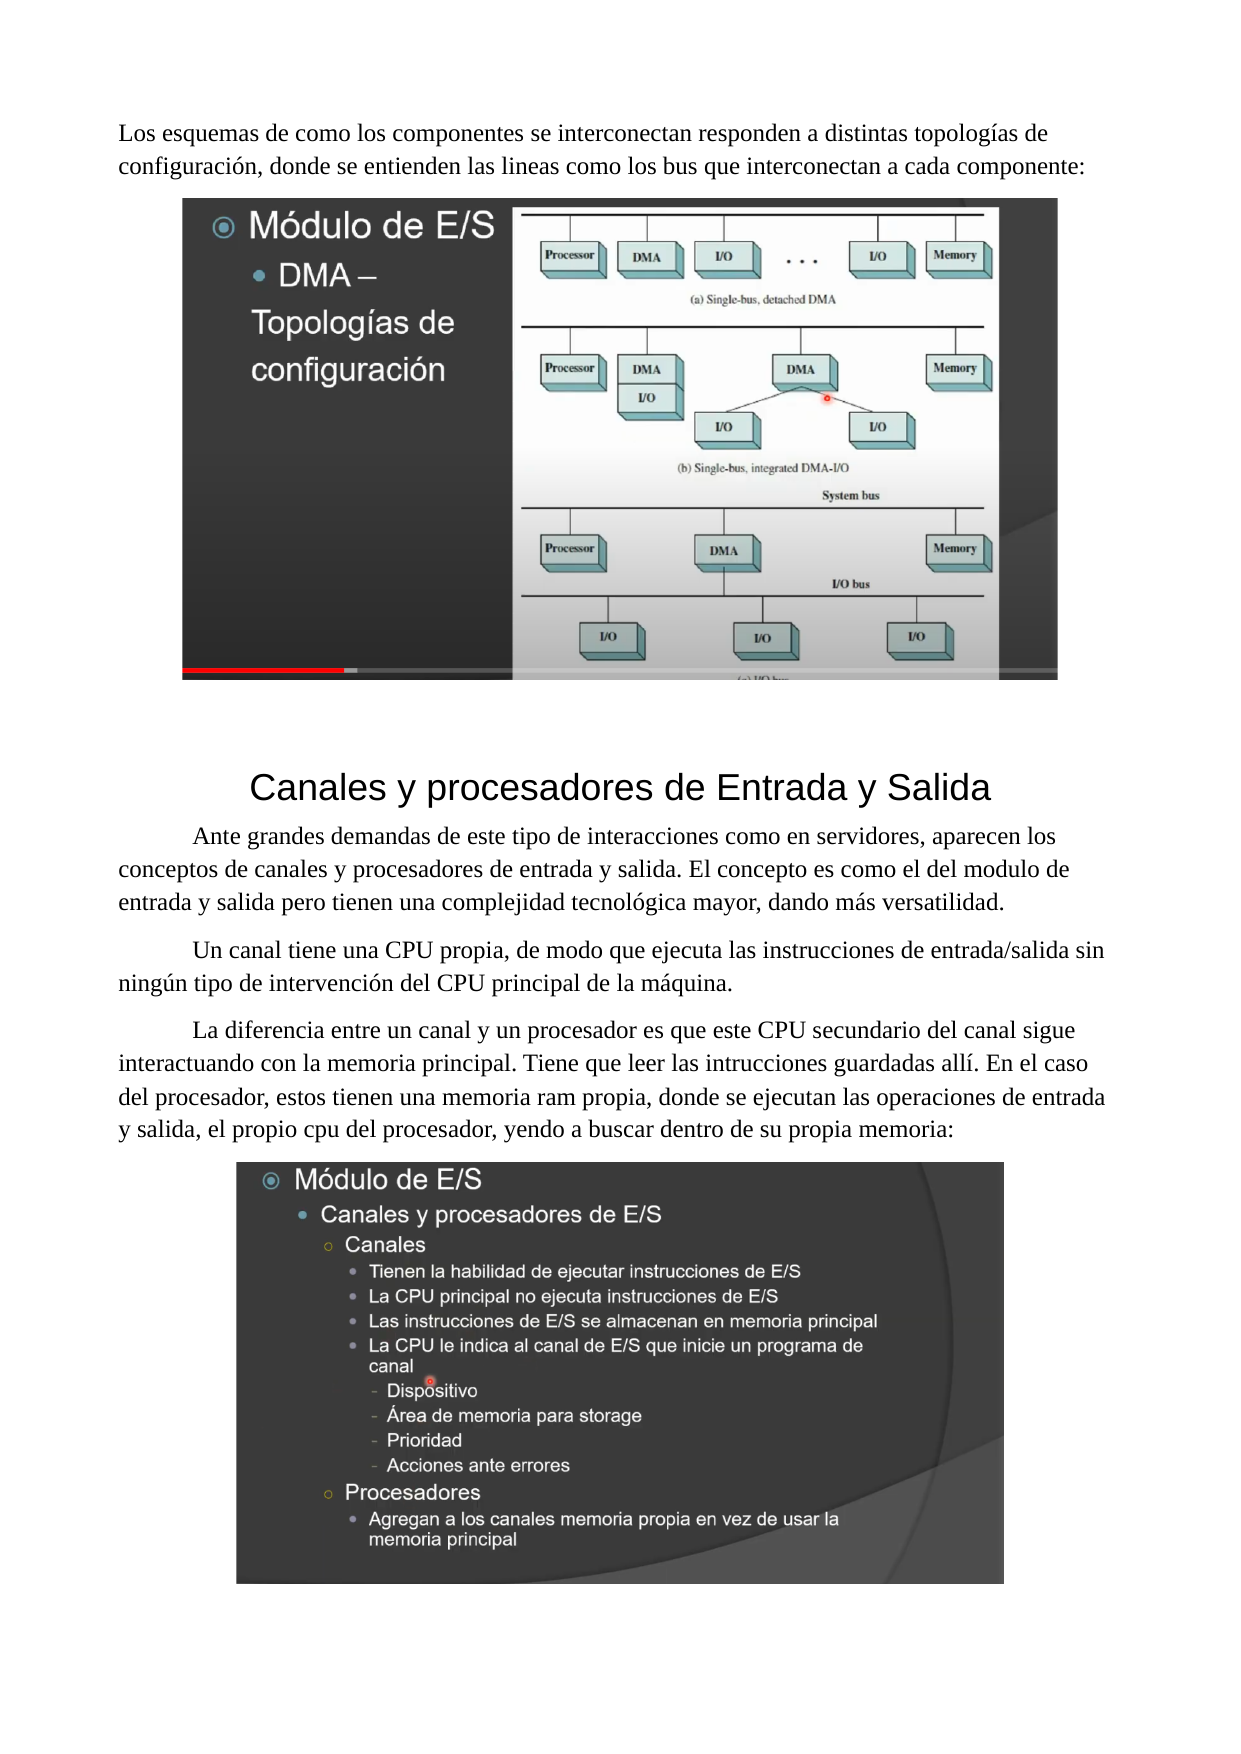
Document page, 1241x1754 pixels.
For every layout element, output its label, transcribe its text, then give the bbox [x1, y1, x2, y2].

subtitle Canales y procesadores de Entrada y Salida [118, 205, 1122, 809]
text Los esquemas de como los componentes se interconectan responden a distintas topologías de configuración, donde se entienden las lineas como los bus que interconectan a cada componente: [118, 118, 1122, 180]
text La diferencia entre un canal y un procesador es que este CPU secundario del canal sigue interactuando con la memoria principal. Tiene que leer las intrucciones guardadas allí. En el caso del procesador, estos tienen una memoria ram propia, donde se ejecutan las operaciones de entrada y salida, el propio cpu del procesador, yendo a buscar dentro de su propia memoria: [118, 1016, 1122, 1143]
text Un canal tiene una CPU propia, de modo que ejecuta las instrucciones de entrada/salida sin ningún tipo de intervención del CPU principal de la máquina. [118, 935, 1122, 997]
text Ante grandes demandas de este tipo de interacciones como en servidores, aparecen los conceptos de canales y procesadores de entrada y salida. El concepto es como el del modulo de entrada y salida pero tienen una complejidad tecnológica mayor, dando más versatilidad. [118, 821, 1122, 916]
picture [182, 198, 1058, 680]
picture [236, 1162, 1004, 1584]
